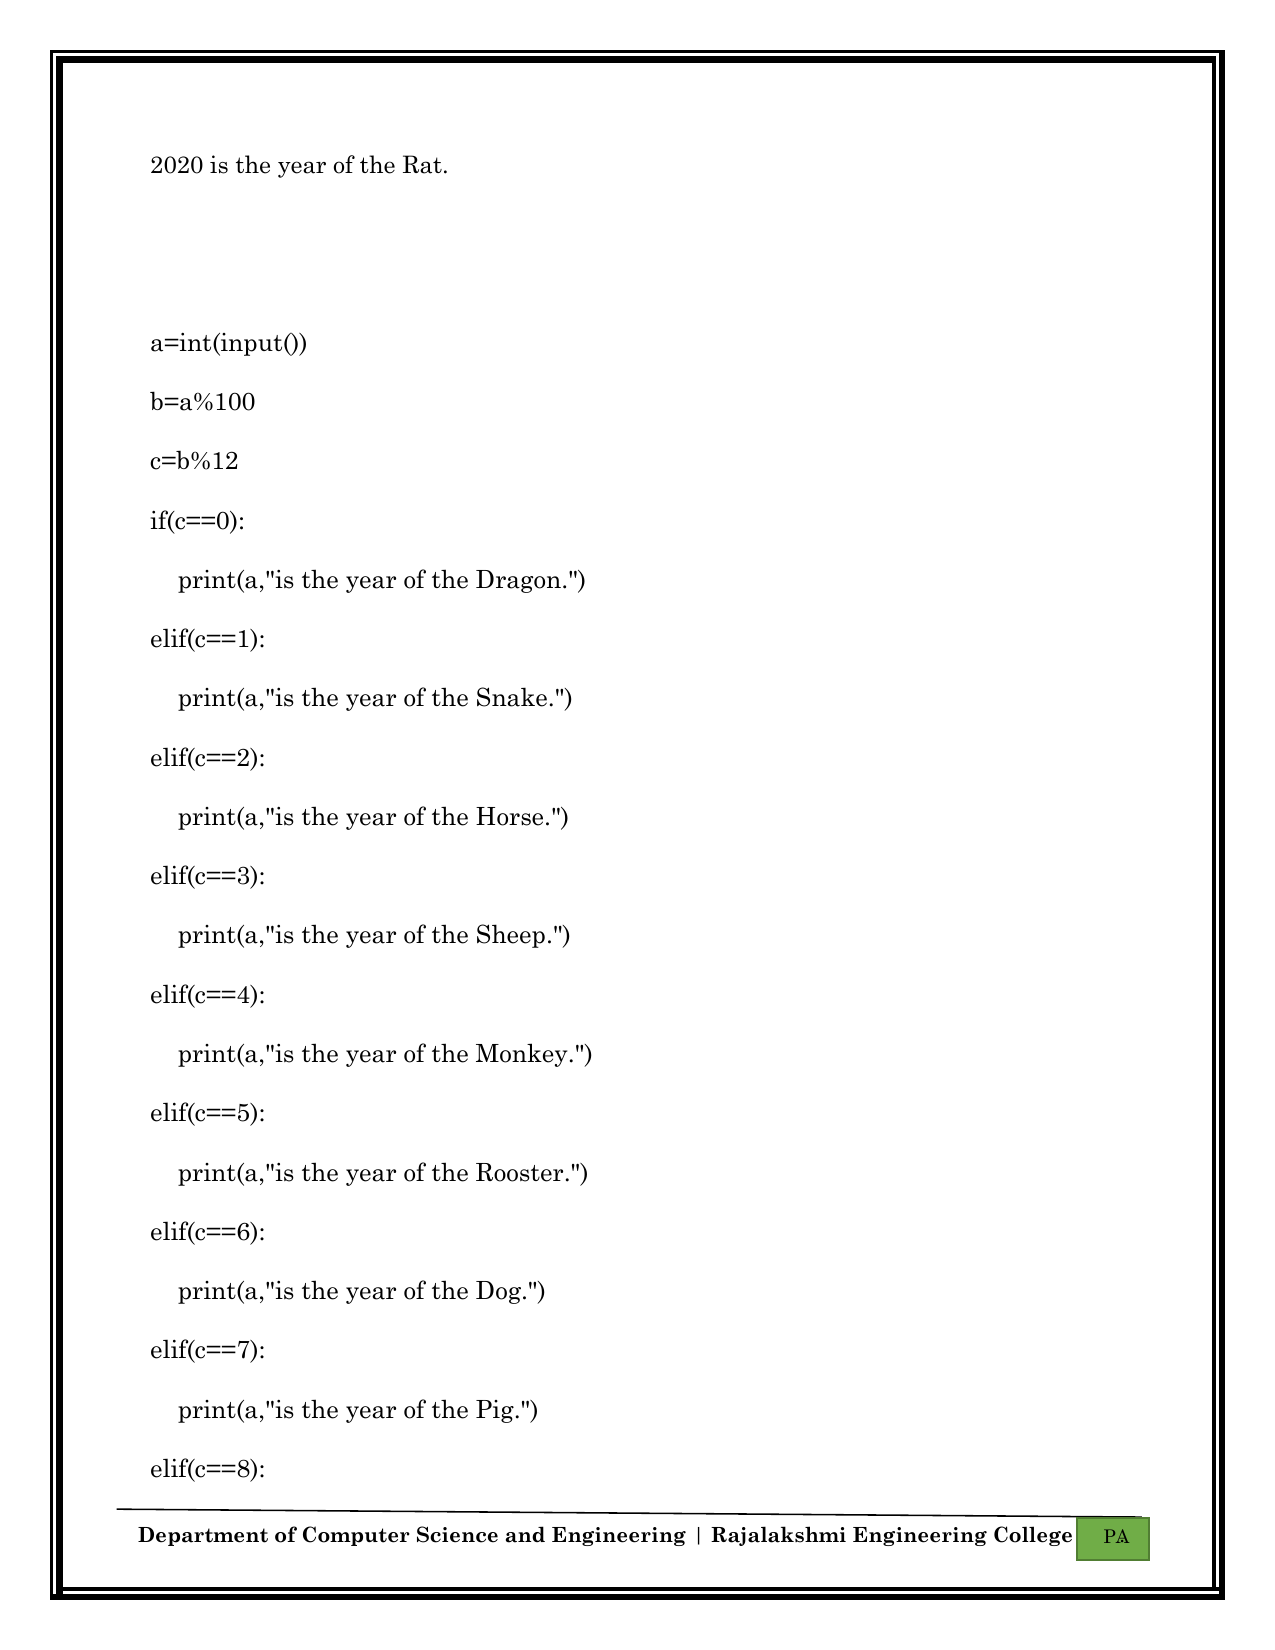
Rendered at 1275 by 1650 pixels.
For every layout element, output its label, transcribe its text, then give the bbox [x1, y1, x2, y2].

text elif(c==6): [150, 1216, 1125, 1246]
text a=int(input()) [150, 327, 1125, 357]
text elif(c==7): [150, 1334, 1125, 1364]
text print(a,"is the year of the Dog.") [150, 1275, 1125, 1305]
text elif(c==3): [150, 860, 1125, 890]
text b=a%100 [150, 386, 1125, 416]
text print(a,"is the year of the Horse.") [150, 801, 1125, 831]
text print(a,"is the year of the Dragon.") [150, 564, 1125, 594]
text print(a,"is the year of the Snake.") [150, 682, 1125, 712]
text print(a,"is the year of the Monkey.") [150, 1038, 1125, 1068]
text 2020 is the year of the Rat. [150, 150, 1125, 179]
text elif(c==4): [150, 978, 1125, 1009]
text print(a,"is the year of the Rooster.") [150, 1156, 1125, 1186]
text elif(c==8): [150, 1453, 1125, 1483]
text if(c==0): [150, 504, 1125, 534]
text elif(c==2): [150, 741, 1125, 772]
text c=b%12 [150, 445, 1125, 475]
text print(a,"is the year of the Pig.") [150, 1393, 1125, 1423]
text elif(c==5): [150, 1097, 1125, 1127]
text elif(c==1): [150, 623, 1125, 653]
text print(a,"is the year of the Sheep.") [150, 919, 1125, 949]
